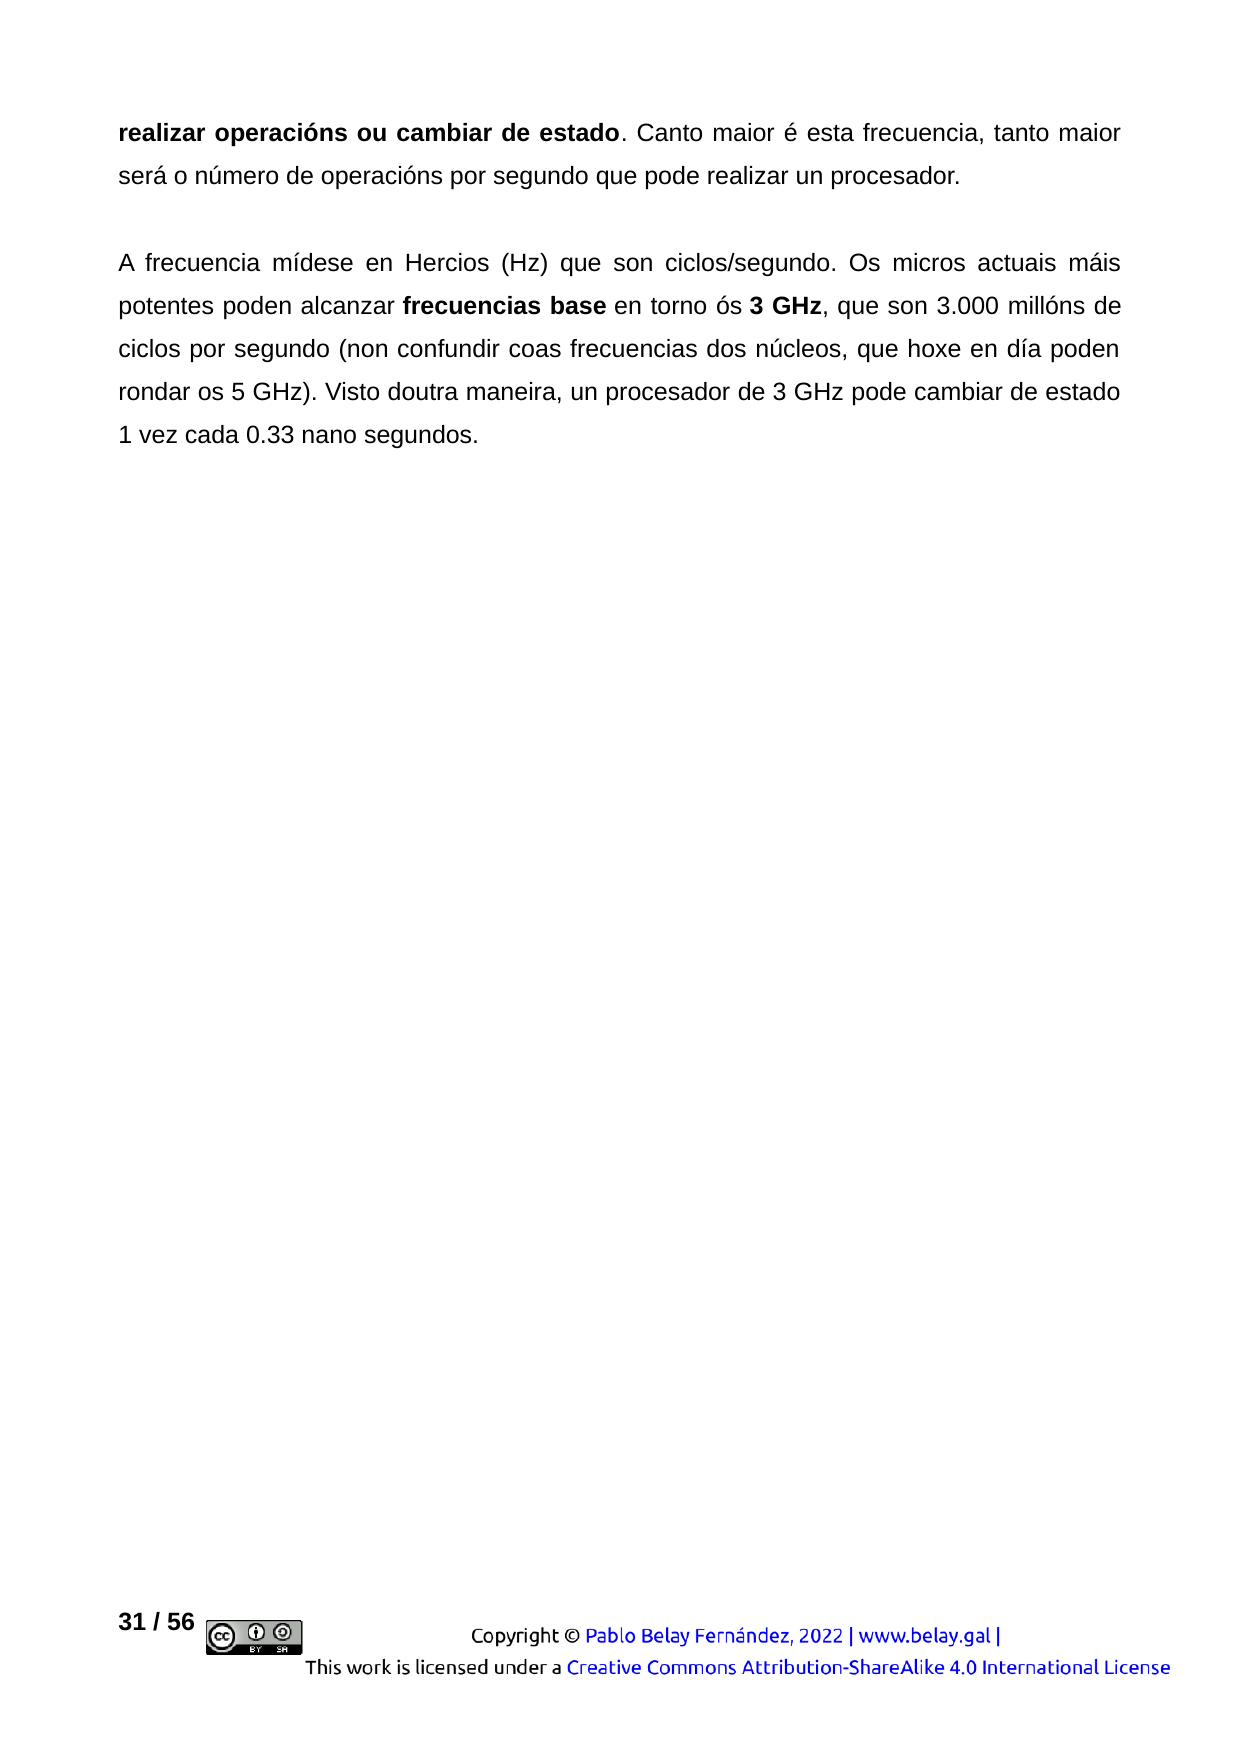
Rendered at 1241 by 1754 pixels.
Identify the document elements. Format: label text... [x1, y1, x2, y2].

text A frecuencia mídese en Hercios (Hz) que son ciclos/segundo. Os micros actuais máis potentes poden alcanzar frecuencias base en torno ós 3 GHz, que son 3.000 millóns de ciclos por segundo (non confundir coas frecuencias dos núcleos, que hoxe en día poden rondar os 5 GHz). Visto doutra maneira, un procesador de 3 GHz pode cambiar de estado 1 vez cada 0.33 nano segundos. [118, 247, 1122, 449]
text realizar operacións ou cambiar de estado. Canto maior é esta frecuencia, tanto maior será o número de operacións por segundo que pode realizar un procesador. [118, 118, 1122, 190]
picture [200, 1604, 1205, 1690]
